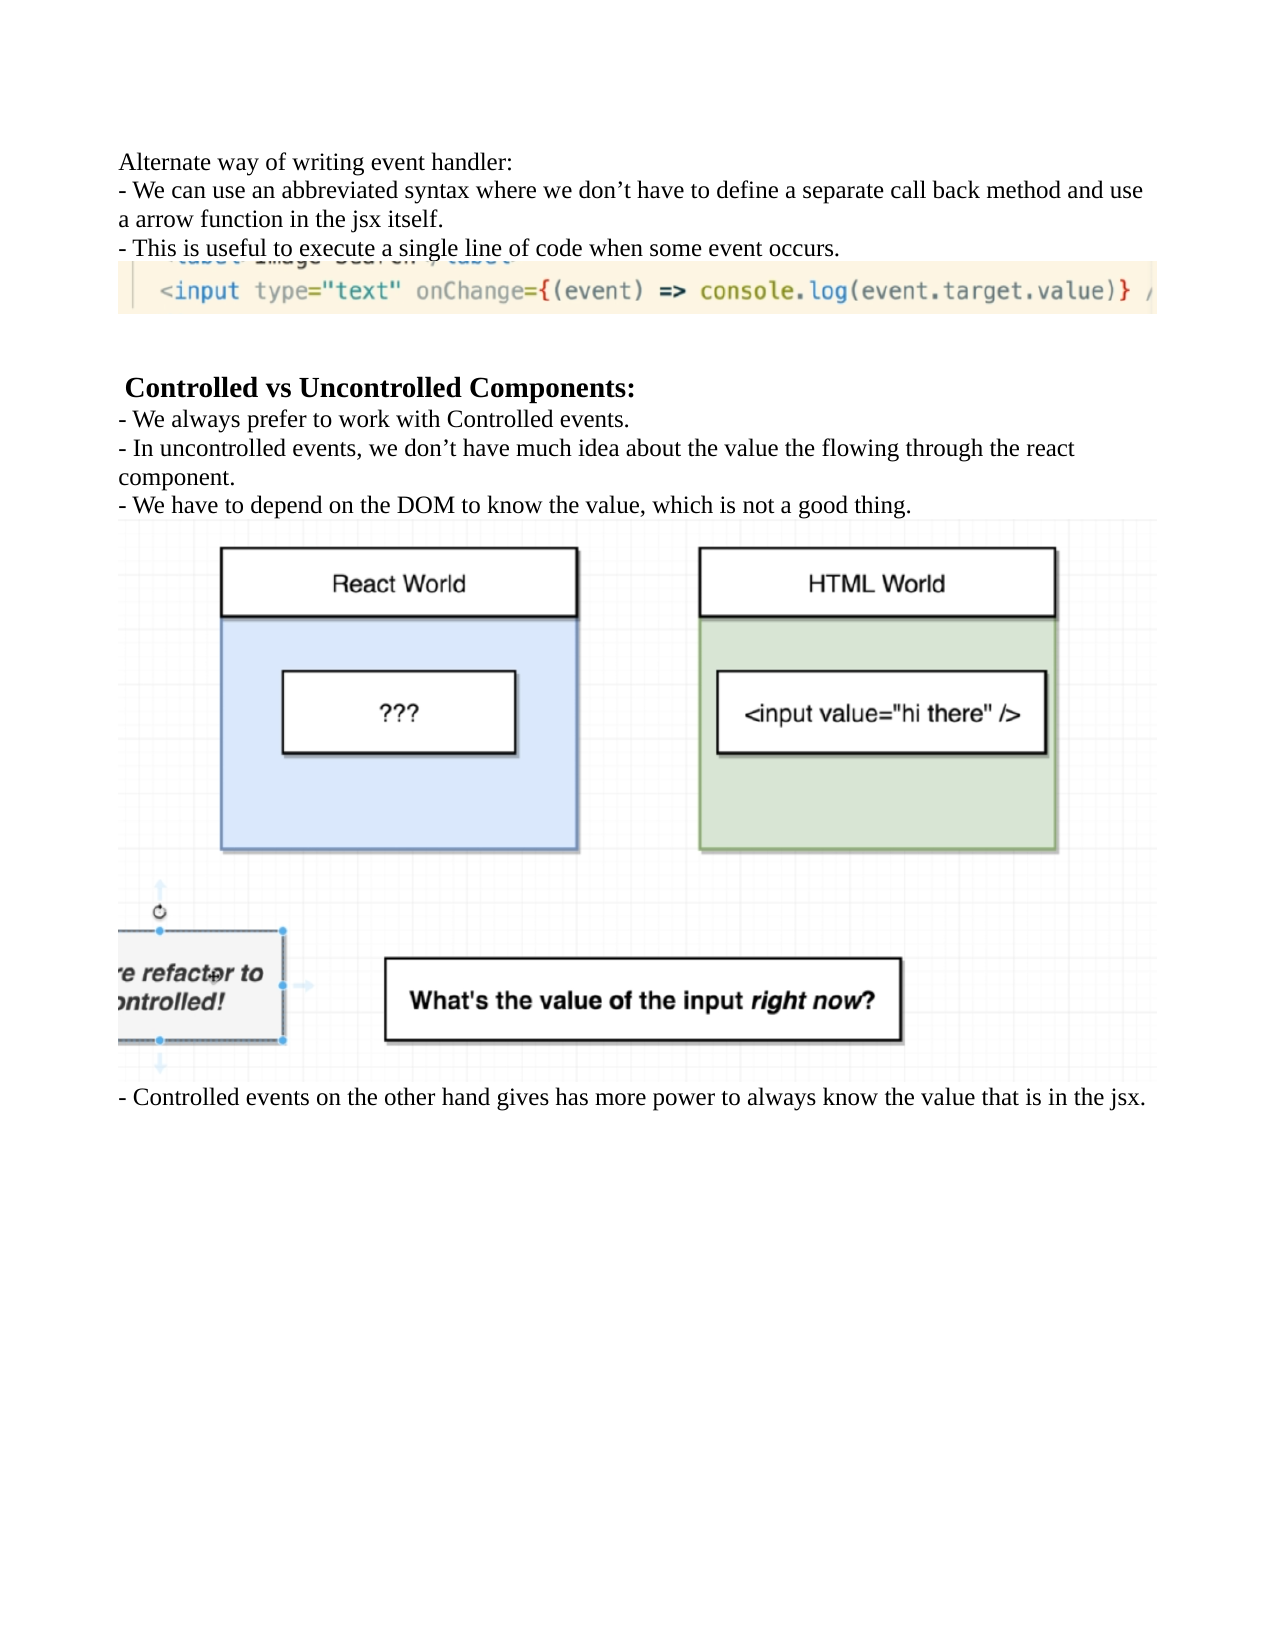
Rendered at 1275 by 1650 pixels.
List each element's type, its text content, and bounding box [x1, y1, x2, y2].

text - We can use an abbreviated syntax where we don’t have to define a separate call back method and use a arrow function in the jsx itself. [118, 176, 1157, 233]
picture [118, 261, 1157, 314]
text Controlled vs Uncontrolled Components: [118, 371, 1157, 404]
text - This is useful to execute a single line of code when some event occurs. [118, 233, 1157, 261]
picture [118, 519, 1157, 1082]
text - We have to depend on the DOM to know the value, which is not a good thing. [118, 490, 1157, 519]
text Alternate way of writing event handler: [118, 147, 1157, 176]
text - We always prefer to work with Controlled events. [118, 404, 1157, 433]
text - Controlled events on the other hand gives has more power to always know the value that is in the jsx. [118, 1082, 1157, 1111]
text - In uncontrolled events, we don’t have much idea about the value the flowing through the react component. [118, 433, 1157, 490]
